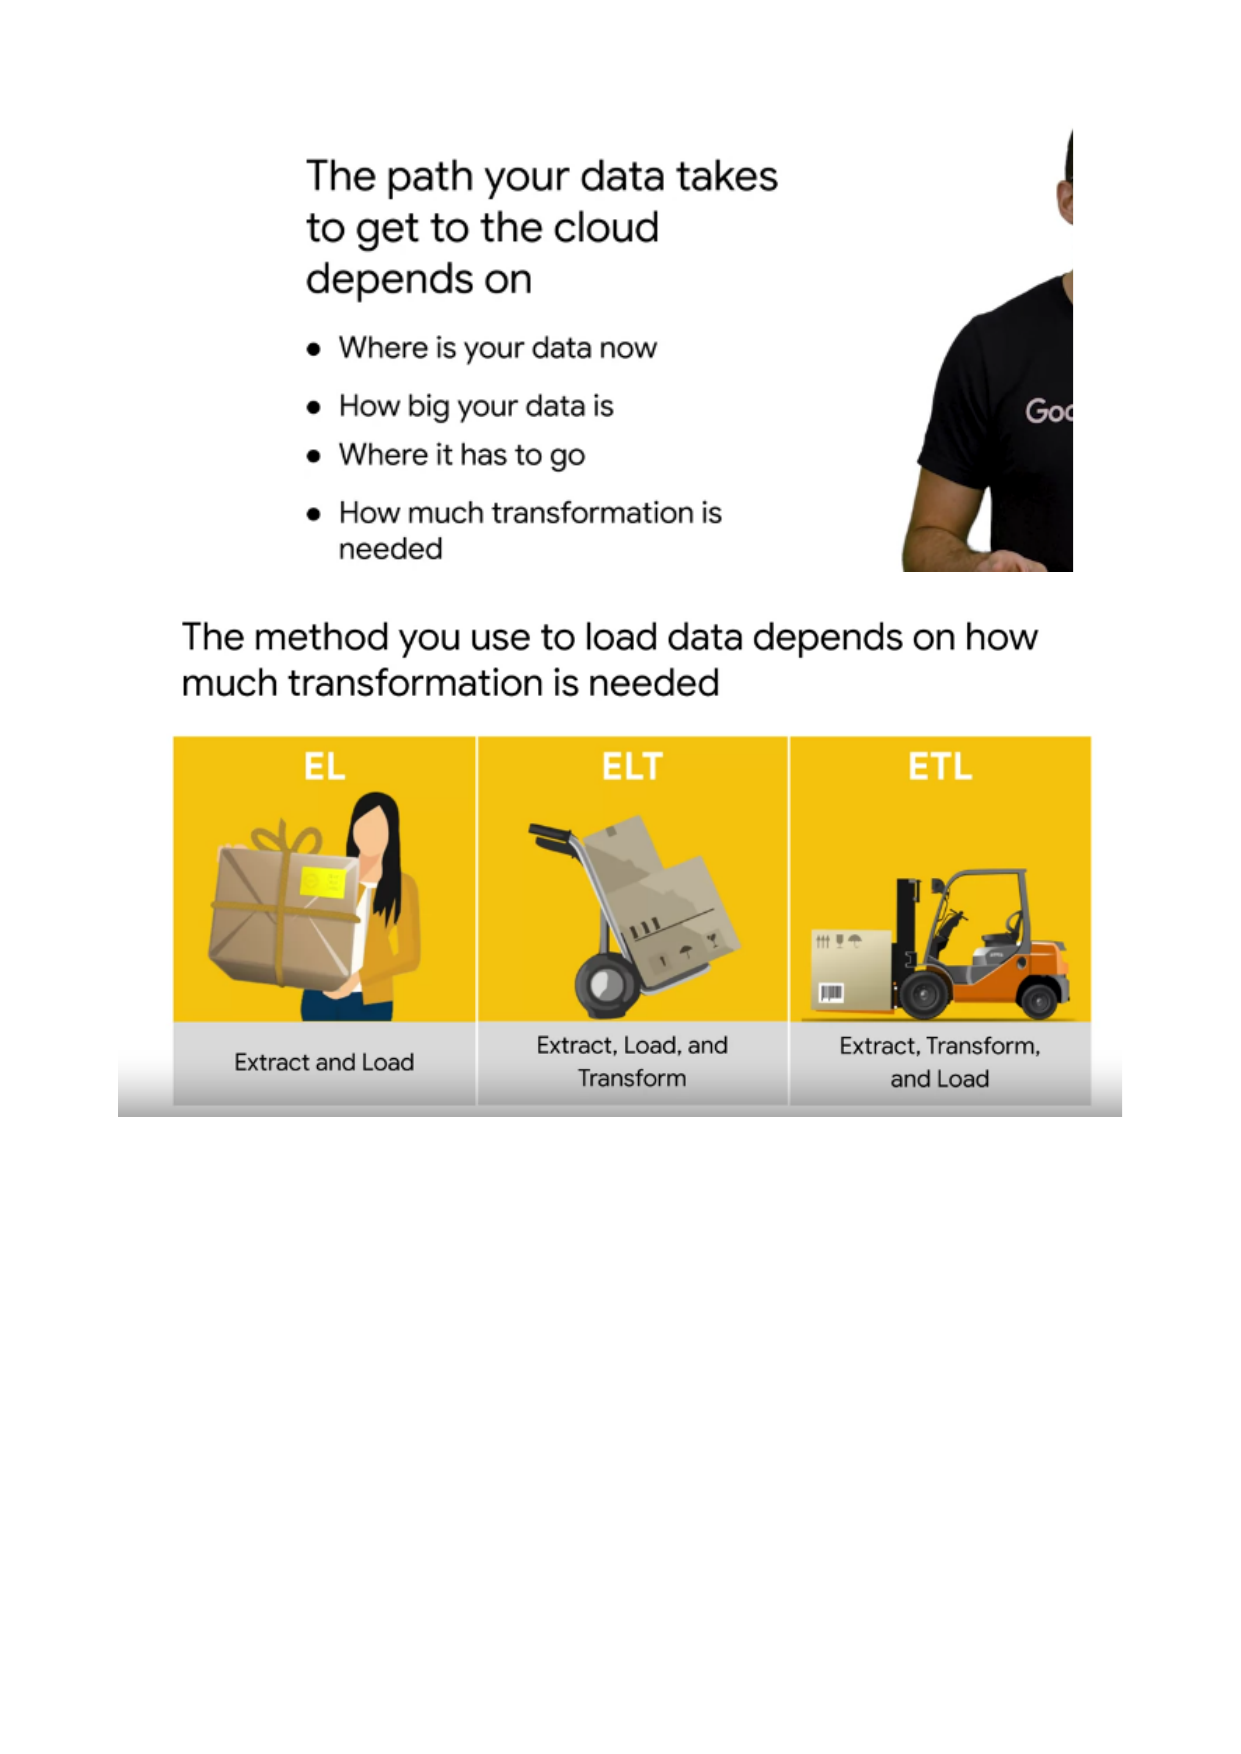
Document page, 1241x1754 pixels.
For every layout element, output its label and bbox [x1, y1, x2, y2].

picture [118, 600, 1123, 1117]
picture [167, 118, 1074, 572]
